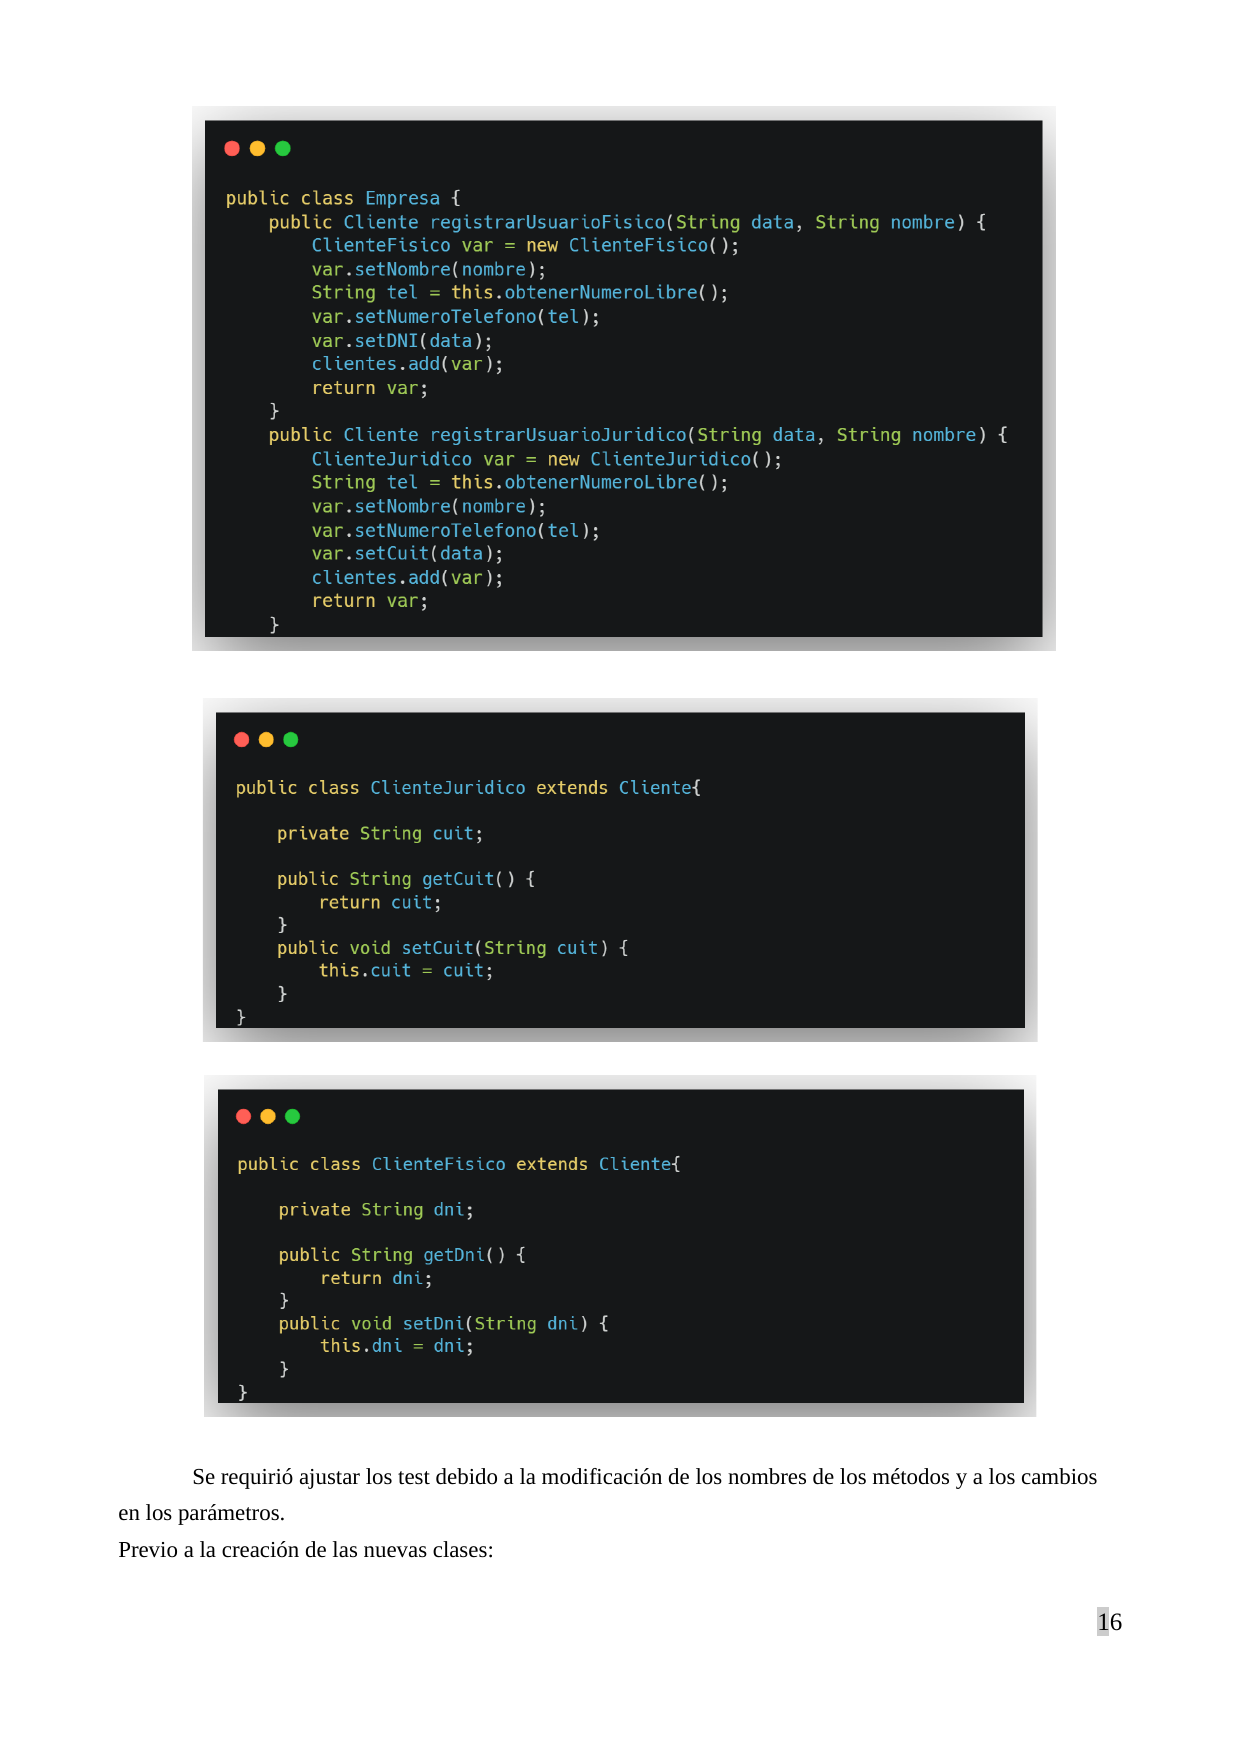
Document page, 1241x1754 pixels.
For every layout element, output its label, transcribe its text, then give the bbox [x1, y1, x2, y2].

text Se requirió ajustar los test debido a la modificación de los nombres de los métodos y a los cambios en los parámetros. [118, 1463, 1122, 1526]
picture [192, 106, 1056, 651]
text Previo a la creación de las nuevas clases: [118, 1536, 1122, 1562]
picture [204, 1075, 1037, 1417]
picture [202, 698, 1038, 1042]
